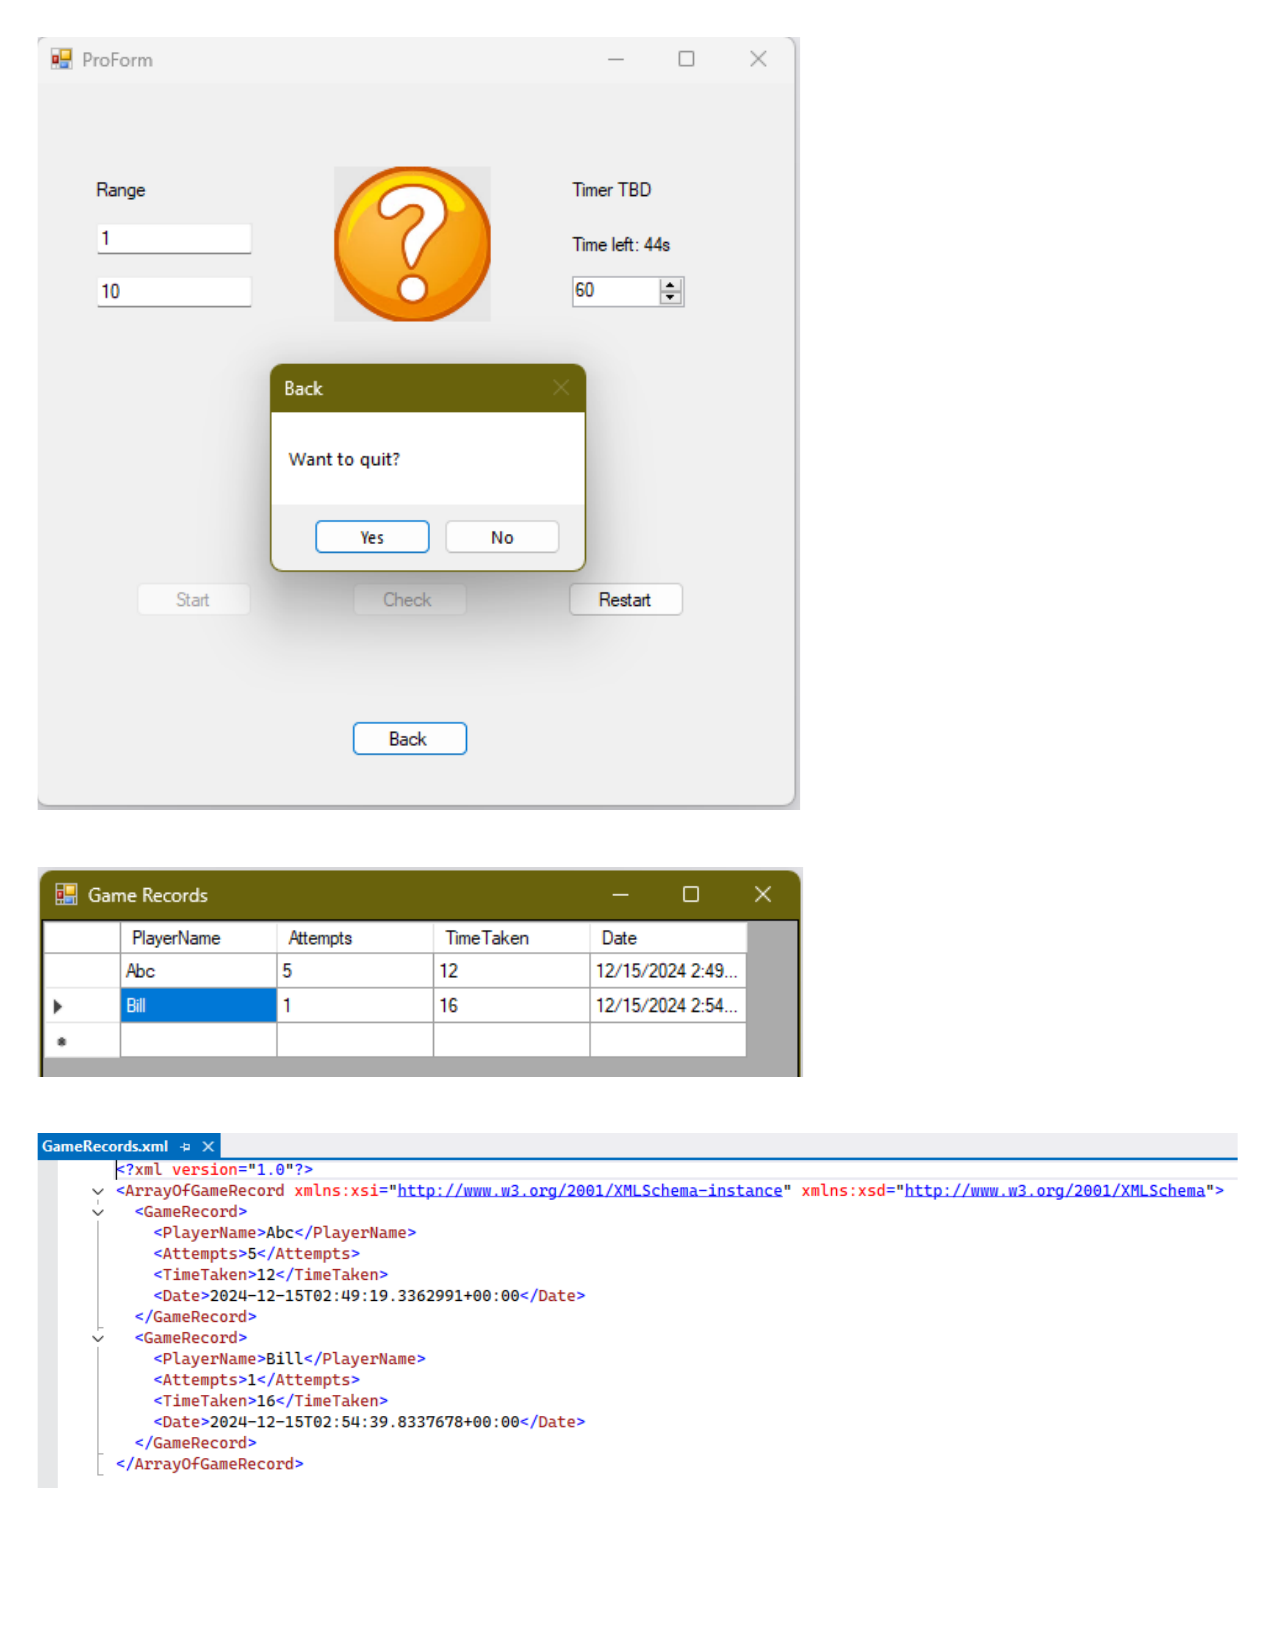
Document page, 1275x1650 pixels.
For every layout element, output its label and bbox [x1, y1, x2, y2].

picture [37, 1133, 1238, 1488]
picture [37, 37, 800, 810]
picture [37, 867, 804, 1077]
